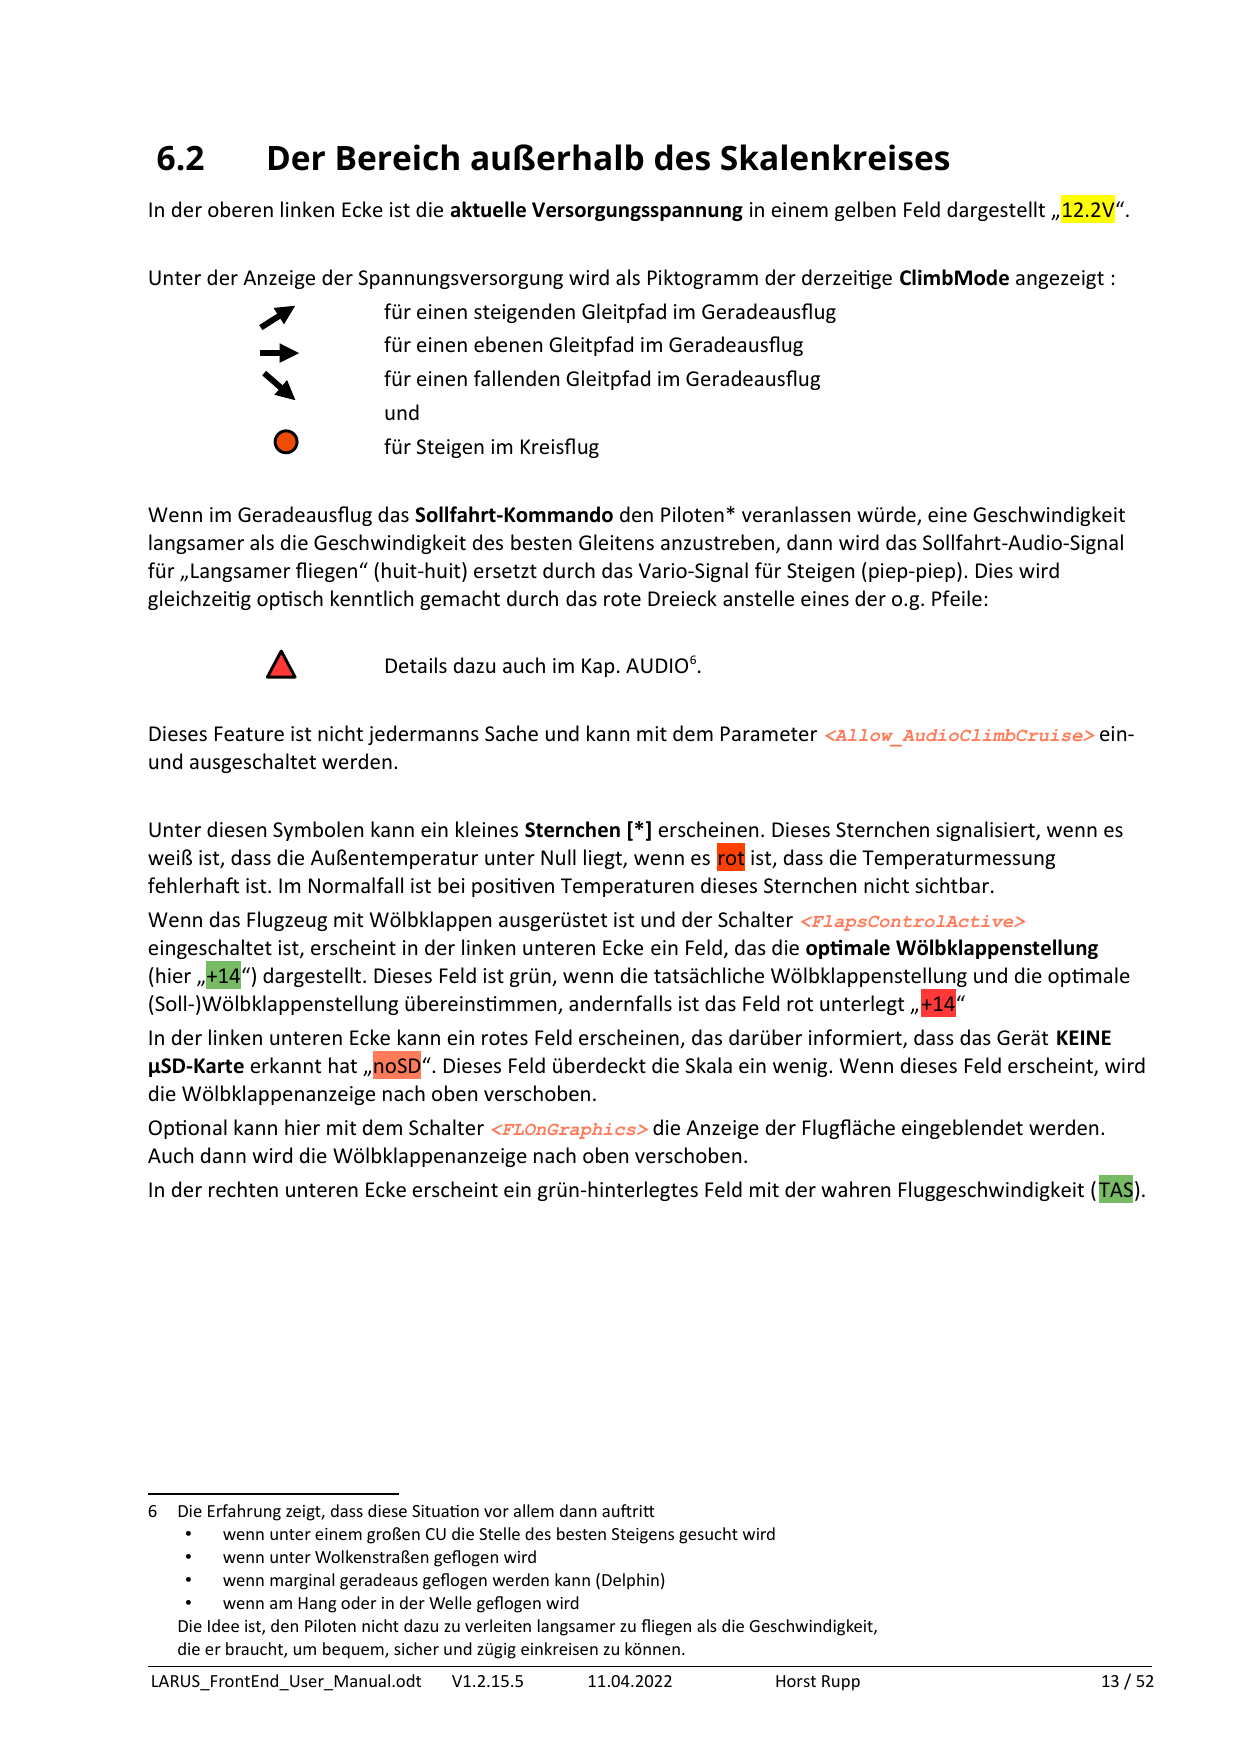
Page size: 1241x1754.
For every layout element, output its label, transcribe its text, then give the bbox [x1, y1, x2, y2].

list wenn unter einem großen CU die Stelle des besten Steigens gesucht wird [185, 1523, 1152, 1546]
text In der linken unteren Ecke kann ein rotes Feld erscheinen, das darüber informiert, dass das Gerät KEINE µSD-Karte erkannt hat „noSD“. Dieses Feld überdeckt die Skala ein wenig. Wenn dieses Feld erscheint, wird die Wölbklappenanzeige nach oben verschoben. [148, 1023, 1152, 1107]
text und [148, 398, 1152, 426]
text Wenn im Geradeausflug das Sollfahrt-Kommando den Piloten* veranlassen würde, eine Geschwindigkeit langsamer als die Geschwindigkeit des besten Gleitens anzustreben, dann wird das Sollfahrt-Audio-Signal für „Langsamer fliegen“ (huit-huit) ersetzt durch das Vario-Signal für Steigen (piep-piep). Dies wird gleichzeitig optisch kenntlich gemacht durch das rote Dreieck anstelle eines der o.g. Pfeile: [148, 500, 1152, 612]
text Unter diesen Symbolen kann ein kleines Sternchen [*] erscheinen. Dieses Sternchen signalisiert, wenn es weiß ist, dass die Außentemperatur unter Null liegt, wenn es rot ist, dass die Temperaturmessung fehlerhaft ist. Im Normalfall ist bei positiven Temperaturen dieses Sternchen nicht sichtbar. [148, 815, 1152, 899]
subtitle Der Bereich außerhalb des Skalenkreises [148, 134, 1152, 180]
text Dieses Feature ist nicht jedermanns Sache und kann mit dem Parameter <Allow_AudioClimbCruise> ein- und ausgeschaltet werden. [148, 719, 1152, 775]
text Optional kann hier mit dem Schalter <FLOnGraphics> die Anzeige der Flugfläche eingeblendet werden. Auch dann wird die Wölbklappenanzeige nach oben verschoben. [148, 1113, 1152, 1169]
list wenn am Hang oder in der Welle geflogen wird [185, 1591, 1152, 1614]
text für Steigen im Kreisflug [148, 432, 1152, 460]
text Unter der Anzeige der Spannungsversorgung wird als Piktogramm der derzeitige ClimbMode angezeigt : [148, 263, 1152, 291]
text Wenn das Flugzeug mit Wölbklappen ausgerüstet ist und der Schalter <FlapsControlActive> eingeschaltet ist, erscheint in der linken unteren Ecke ein Feld, das die optimale Wölbklappenstellung (hier „+14“) dargestellt. Dieses Feld ist grün, wenn die tatsächliche Wölbklappenstellung und die optimale (Soll-)Wölbklappenstellung übereinstimmen, andernfalls ist das Feld rot unterlegt „+14“ [148, 905, 1152, 1017]
text In der rechten unteren Ecke erscheint ein grün-hinterlegtes Feld mit der wahren Fluggeschwindigkeit (TAS). [148, 1175, 1152, 1203]
text für einen steigenden Gleitpfad im Geradeausflug [148, 297, 1152, 325]
text Die Erfahrung zeigt, dass diese Situation vor allem dann auftritt [148, 1500, 1152, 1523]
text für einen fallenden Gleitpfad im Geradeausflug [148, 364, 1152, 392]
list wenn marginal geradeaus geflogen werden kann (Delphin) [185, 1568, 1152, 1591]
list wenn unter Wolkenstraßen geflogen wird [185, 1546, 1152, 1568]
text für einen ebenen Gleitpfad im Geradeausflug [148, 331, 1152, 359]
text In der oberen linken Ecke ist die aktuelle Versorgungsspannung in einem gelben Feld dargestellt „12.2V“. [148, 195, 1152, 223]
text Details dazu auch im Kap. AUDIO. [148, 652, 1152, 680]
text Die Idee ist, den Piloten nicht dazu zu verleiten langsamer zu fliegen als die Geschwindigkeit, die er braucht, um bequem, sicher und zügig einkreisen zu können. [148, 1614, 1152, 1660]
